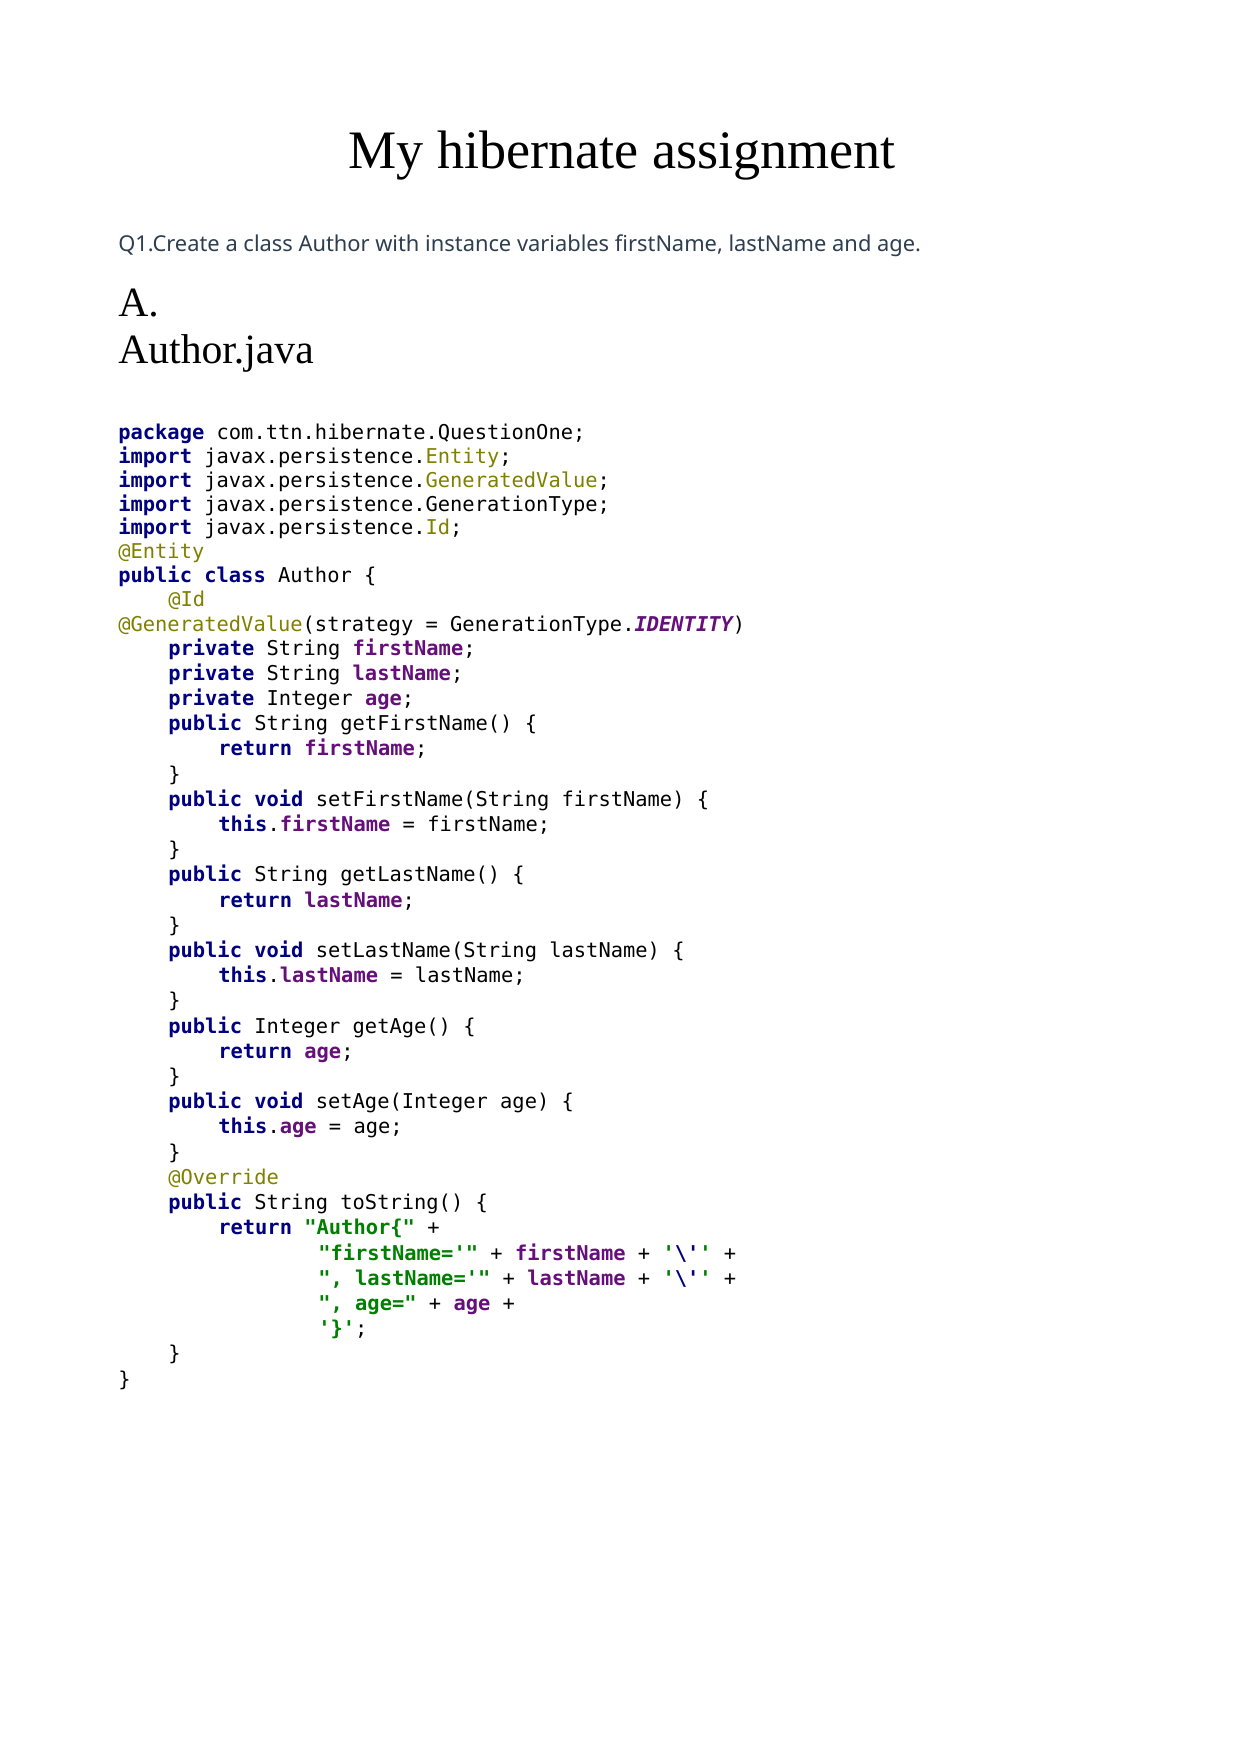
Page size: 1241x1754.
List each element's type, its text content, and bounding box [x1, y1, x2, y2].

text public class Author { [118, 563, 1122, 587]
text @Entity [118, 539, 1122, 563]
text return firstName; [118, 737, 1122, 762]
text import javax.persistence.GenerationType; [118, 492, 1122, 516]
text private String firstName; [118, 636, 1122, 661]
text return lastName; [118, 888, 1122, 913]
text public String getLastName() { [118, 863, 1122, 888]
text return age; [118, 1039, 1122, 1064]
text @Id [118, 587, 1122, 612]
text } [118, 989, 1122, 1014]
text @Override [118, 1165, 1122, 1191]
text } [118, 1342, 1122, 1367]
text } [118, 1367, 1122, 1391]
text import javax.persistence.Entity; [118, 444, 1122, 468]
text return "Author{" + [118, 1216, 1122, 1241]
text } [118, 1140, 1122, 1165]
text this.age = age; [118, 1115, 1122, 1140]
text public Integer getAge() { [118, 1014, 1122, 1039]
text ", age=" + age + [118, 1291, 1122, 1317]
text private String lastName; [118, 661, 1122, 686]
text this.lastName = lastName; [118, 964, 1122, 989]
text @GeneratedValue(strategy = GenerationType.IDENTITY) [118, 612, 1122, 636]
text public void setLastName(String lastName) { [118, 938, 1122, 964]
text A. [118, 277, 1122, 325]
text package com.ttn.hibernate.QuestionOne; [118, 421, 1122, 444]
text ", lastName='" + lastName + '\'' + [118, 1266, 1122, 1291]
text private Integer age; [118, 686, 1122, 712]
text } [118, 838, 1122, 863]
text My hibernate assignment [118, 118, 1122, 180]
text } [118, 913, 1122, 938]
text '}'; [118, 1317, 1122, 1342]
text Q1.Create a class Author with instance variables firstName, lastName and age. [118, 228, 1122, 258]
text } [118, 1064, 1122, 1090]
text public void setAge(Integer age) { [118, 1090, 1122, 1115]
text public void setFirstName(String firstName) { [118, 787, 1122, 812]
text import javax.persistence.Id; [118, 516, 1122, 539]
text Author.java [118, 325, 1122, 373]
text public String getFirstName() { [118, 712, 1122, 737]
text public String toString() { [118, 1191, 1122, 1216]
text } [118, 762, 1122, 787]
text this.firstName = firstName; [118, 812, 1122, 838]
text "firstName='" + firstName + '\'' + [118, 1241, 1122, 1266]
text import javax.persistence.GeneratedValue; [118, 468, 1122, 492]
